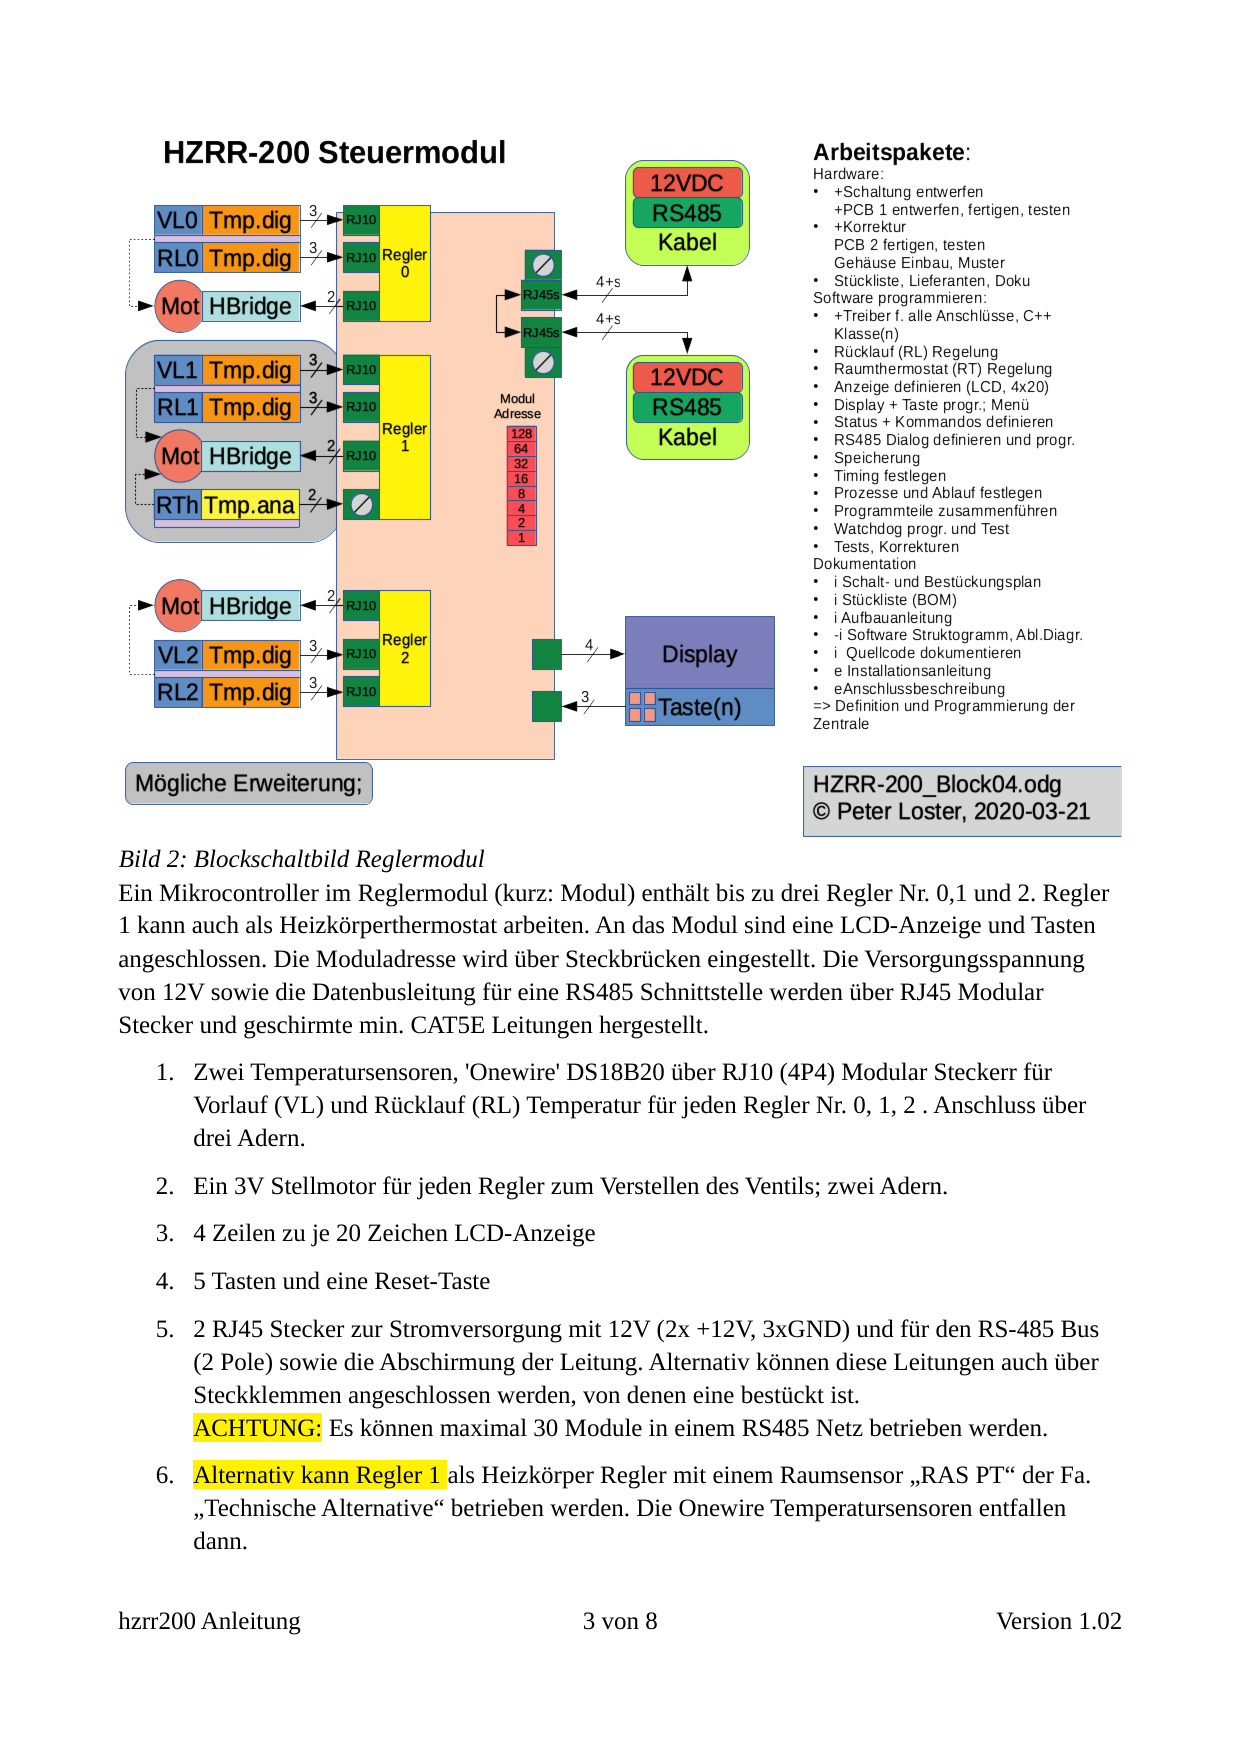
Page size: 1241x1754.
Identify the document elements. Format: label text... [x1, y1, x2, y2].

list 2 RJ45 Stecker zur Stromversorgung mit 12V (2x +12V, 3xGND) und für den RS-485 Bus (2 Pole) sowie die Abschirmung der Leitung. Alternativ können diese Leitungen auch über Steckklemmen angeschlossen werden, von denen eine bestückt ist. ACHTUNG: Es können maximal 30 Module in einem RS485 Netz betrieben werden. [156, 1314, 1122, 1442]
list 4 Zeilen zu je 20 Zeichen LCD-Anzeige [156, 1218, 1122, 1247]
text Ein Mikrocontroller im Reglermodul (kurz: Modul) enthält bis zu drei Regler Nr. 0,1 und 2. Regler 1 kann auch als Heizkörperthermostat arbeiten. An das Modul sind eine LCD-Anzeige und Tasten angeschlossen. Die Moduladresse wird über Steckbrücken eingestellt. Die Versorgungsspannung von 12V sowie die Datenbusleitung für eine RS485 Schnittstelle werden über RJ45 Modular Stecker und geschirmte min. CAT5E Leitungen hergestellt. [118, 840, 1122, 1038]
list Alternativ kann Regler 1 als Heizkörper Regler mit einem Raumsensor „RAS PT“ der Fa. „Technische Alternative“ betrieben werden. Die Onewire Temperatursensoren entfallen dann. [156, 1460, 1122, 1555]
list Ein 3V Stellmotor für jeden Regler zum Verstellen des Ventils; zwei Adern. [156, 1171, 1122, 1200]
text [118, 118, 1122, 130]
picture [118, 130, 1122, 840]
list Zwei Temperatursensoren, 'Onewire' DS18B20 über RJ10 (4P4) Modular Steckerr für Vorlauf (VL) und Rücklauf (RL) Temperatur für jeden Regler Nr. 0, 1, 2 . Anschluss über drei Adern. [156, 1057, 1122, 1152]
list 5 Tasten und eine Reset-Taste [156, 1266, 1122, 1295]
text Bild 2: Blockschaltbild Reglermodul [119, 840, 1121, 873]
